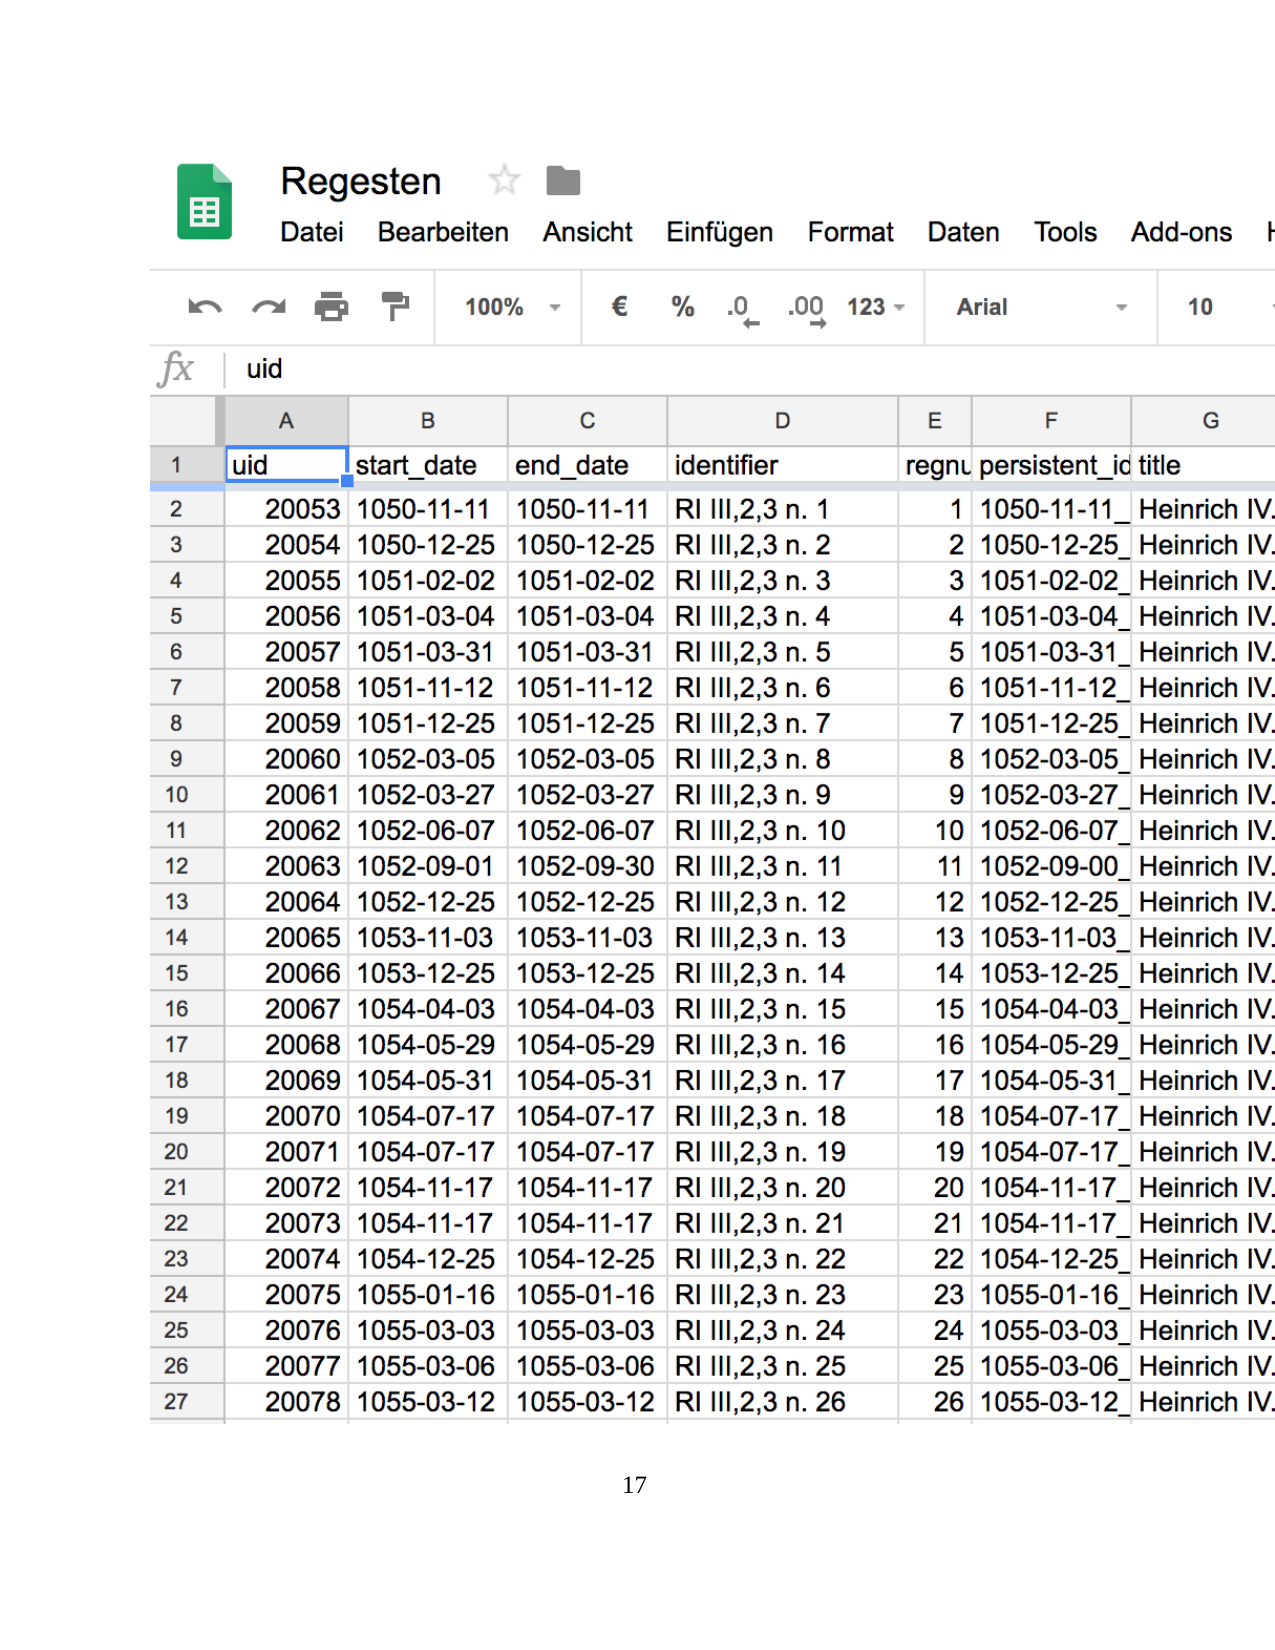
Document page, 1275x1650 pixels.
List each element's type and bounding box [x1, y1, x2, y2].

picture [150, 150, 1275, 1424]
